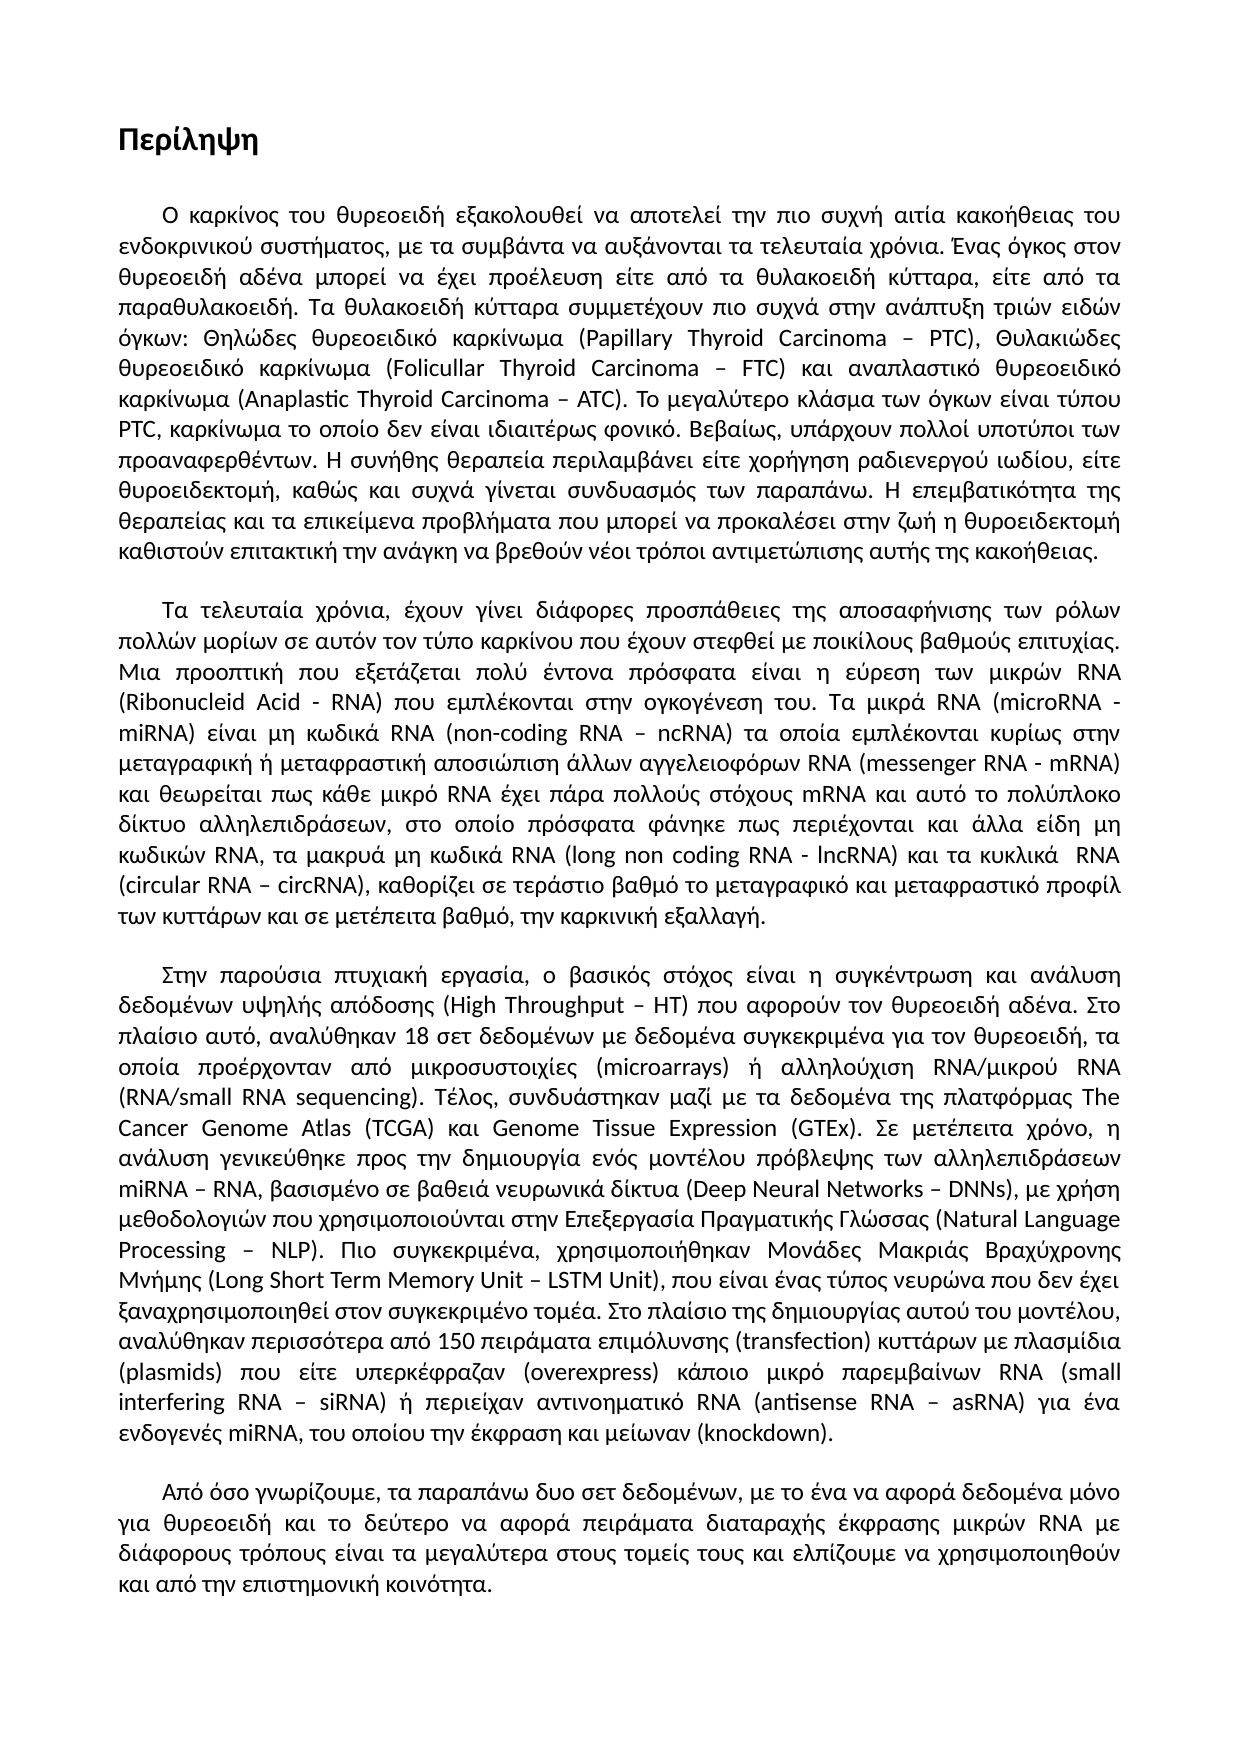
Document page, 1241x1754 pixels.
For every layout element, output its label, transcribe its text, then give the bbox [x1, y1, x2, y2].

text Τα τελευταία χρόνια, έχουν γίνει διάφορες προσπάθειες της αποσαφήνισης των ρόλων πολλών μορίων σε αυτόν τον τύπο καρκίνου που έχουν στεφθεί με ποικίλους βαθμούς επιτυχίας. Μια προοπτική που εξετάζεται πολύ έντονα πρόσφατα είναι η εύρεση των μικρών RNA (Ribonucleid Acid - RNA) που εμπλέκονται στην ογκογένεση του. Τα μικρά RNA (microRNA - miRNA) είναι μη κωδικά RNA (non-coding RNA – ncRNA) τα οποία εμπλέκονται κυρίως στην μεταγραφική ή μεταφραστική αποσιώπιση άλλων αγγελειοφόρων RNA (messenger RNA - mRNA) και θεωρείται πως κάθε μικρό RNA έχει πάρα πολλούς στόχους mRNA και αυτό το πολύπλοκο δίκτυο αλληλεπιδράσεων, στο οποίο πρόσφατα φάνηκε πως περιέχονται και άλλα είδη μη κωδικών RNA, τα μακρυά μη κωδικά RNA (long non coding RNA - lncRNA) και τα κυκλικά RNA (circular RNA – circRNA), καθορίζει σε τεράστιο βαθμό το μεταγραφικό και μεταφραστικό προφίλ των κυττάρων και σε μετέπειτα βαθμό, την καρκινική εξαλλαγή. [118, 594, 1122, 930]
subtitle Περίληψη [118, 118, 1122, 159]
text Ο καρκίνος του θυρεοειδή εξακολουθεί να αποτελεί την πιο συχνή αιτία κακοήθειας του ενδοκρινικού συστήματος, με τα συμβάντα να αυξάνονται τα τελευταία χρόνια. Ένας όγκος στον θυρεοειδή αδένα μπορεί να έχει προέλευση είτε από τα θυλακοειδή κύτταρα, είτε από τα παραθυλακοειδή. Τα θυλακοειδή κύτταρα συμμετέχουν πιο συχνά στην ανάπτυξη τριών ειδών όγκων: Θηλώδες θυρεοειδικό καρκίνωμα (Papillary Thyroid Carcinoma – PTC), Θυλακιώδες θυρεοειδικό καρκίνωμα (Folicullar Thyroid Carcinoma – FTC) και αναπλαστικό θυρεοειδικό καρκίνωμα (Anaplastic Thyroid Carcinoma – ATC). Το μεγαλύτερο κλάσμα των όγκων είναι τύπου PTC, καρκίνωμα το οποίο δεν είναι ιδιαιτέρως φονικό. Βεβαίως, υπάρχουν πολλοί υποτύποι των προαναφερθέντων. Η συνήθης θεραπεία περιλαμβάνει είτε χορήγηση ραδιενεργού ιωδίου, είτε θυροειδεκτομή, καθώς και συχνά γίνεται συνδυασμός των παραπάνω. Η επεμβατικότητα της θεραπείας και τα επικείμενα προβλήματα που μπορεί να προκαλέσει στην ζωή η θυροειδεκτομή καθιστούν επιτακτική την ανάγκη να βρεθούν νέοι τρόποι αντιμετώπισης αυτής της κακοήθειας. [118, 199, 1122, 566]
text Στην παρούσια πτυχιακή εργασία, ο βασικός στόχος είναι η συγκέντρωση και ανάλυση δεδομένων υψηλής απόδοσης (High Throughput – HT) που αφορούν τον θυρεοειδή αδένα. Στο πλαίσιο αυτό, αναλύθηκαν 18 σετ δεδομένων με δεδομένα συγκεκριμένα για τον θυρεοειδή, τα οποία προέρχονταν από μικροσυστοιχίες (microarrays) ή αλληλούχιση RNA/μικρού RNA (RNA/small RNA sequencing). Τέλος, συνδυάστηκαν μαζί με τα δεδομένα της πλατφόρμας The Cancer Genome Atlas (TCGA) και Genome Tissue Expression (GTEx). Σε μετέπειτα χρόνο, η ανάλυση γενικεύθηκε προς την δημιουργία ενός μοντέλου πρόβλεψης των αλληλεπιδράσεων miRNA – RNA, βασισμένο σε βαθειά νευρωνικά δίκτυα (Deep Neural Networks – DNNs), με χρήση μεθοδολογιών που χρησιμοποιούνται στην Επεξεργασία Πραγματικής Γλώσσας (Natural Language Processing – NLP). Πιο συγκεκριμένα, χρησιμοποιήθηκαν Μονάδες Μακριάς Βραχύχρονης Μνήμης (Long Short Term Memory Unit – LSTM Unit), που είναι ένας τύπος νευρώνα που δεν έχει ξαναχρησιμοποιηθεί στον συγκεκριμένο τομέα. Στο πλαίσιο της δημιουργίας αυτού του μοντέλου, αναλύθηκαν περισσότερα από 150 πειράματα επιμόλυνσης (transfection) κυττάρων με πλασμίδια (plasmids) που είτε υπερκέφραζαν (overexpress) κάποιο μικρό παρεμβαίνων RNA (small interfering RNA – siRNA) ή περιείχαν αντινοηματικό RNA (antisense RNA – asRNA) για ένα ενδογενές miRNA, του οποίου την έκφραση και μείωναν (knockdown). [118, 959, 1122, 1447]
text Από όσο γνωρίζουμε, τα παραπάνω δυο σετ δεδομένων, με το ένα να αφορά δεδομένα μόνο για θυρεοειδή και το δεύτερο να αφορά πειράματα διαταραχής έκφρασης μικρών RNA με διάφορους τρόπους είναι τα μεγαλύτερα στους τομείς τους και ελπίζουμε να χρησιμοποιηθούν και από την επιστημονική κοινότητα. [118, 1476, 1122, 1598]
